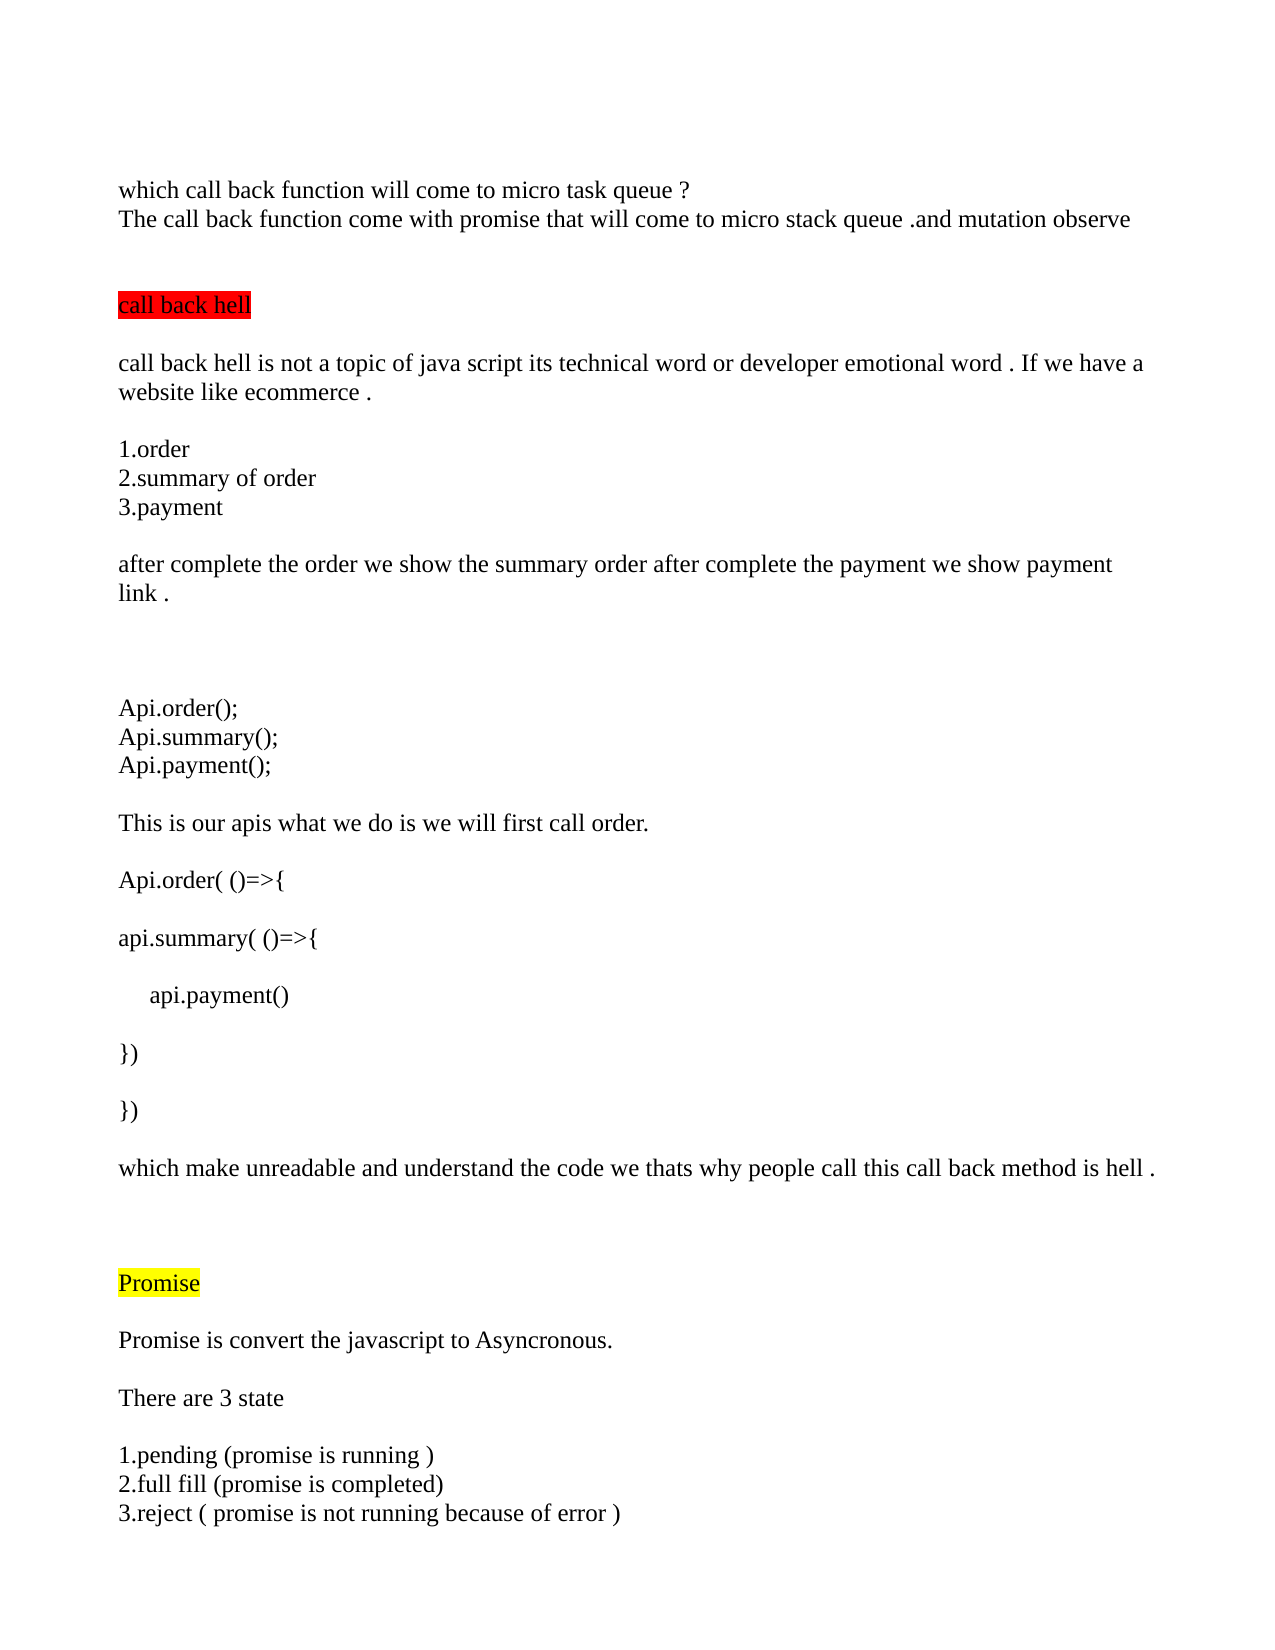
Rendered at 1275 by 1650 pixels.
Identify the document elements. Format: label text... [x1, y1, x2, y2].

text api.payment() [118, 981, 1157, 1009]
text This is our apis what we do is we will first call order. [118, 808, 1157, 837]
text }) [118, 1096, 1157, 1124]
text Api.summary(); [118, 722, 1157, 751]
text 1.pending (promise is running ) [118, 1441, 1157, 1469]
text api.summary( ()=>{ [118, 923, 1157, 952]
text There are 3 state [118, 1383, 1157, 1412]
text Api.payment(); [118, 751, 1157, 779]
text Promise [118, 1268, 1157, 1297]
text Api.order(); [118, 693, 1157, 722]
text Promise is convert the javascript to Asyncronous. [118, 1297, 1157, 1354]
text call back hell [118, 291, 1157, 319]
text which call back function will come to micro task queue ? [118, 176, 1157, 204]
text }) [118, 1038, 1157, 1067]
text 3.reject ( promise is not running because of error ) [118, 1498, 1157, 1527]
text 1.order [118, 434, 1157, 463]
text call back hell is not a topic of java script its technical word or developer emotional word . If we have a website like ecommerce . [118, 348, 1157, 406]
text Api.order( ()=>{ [118, 866, 1157, 894]
text The call back function come with promise that will come to micro stack queue .and mutation observe [118, 204, 1157, 233]
text after complete the order we show the summary order after complete the payment we show payment link . [118, 549, 1157, 607]
text 2.full fill (promise is completed) [118, 1469, 1157, 1498]
text 3.payment [118, 492, 1157, 521]
text which make unreadable and understand the code we thats why people call this call back method is hell . [118, 1153, 1157, 1182]
text 2.summary of order [118, 463, 1157, 492]
